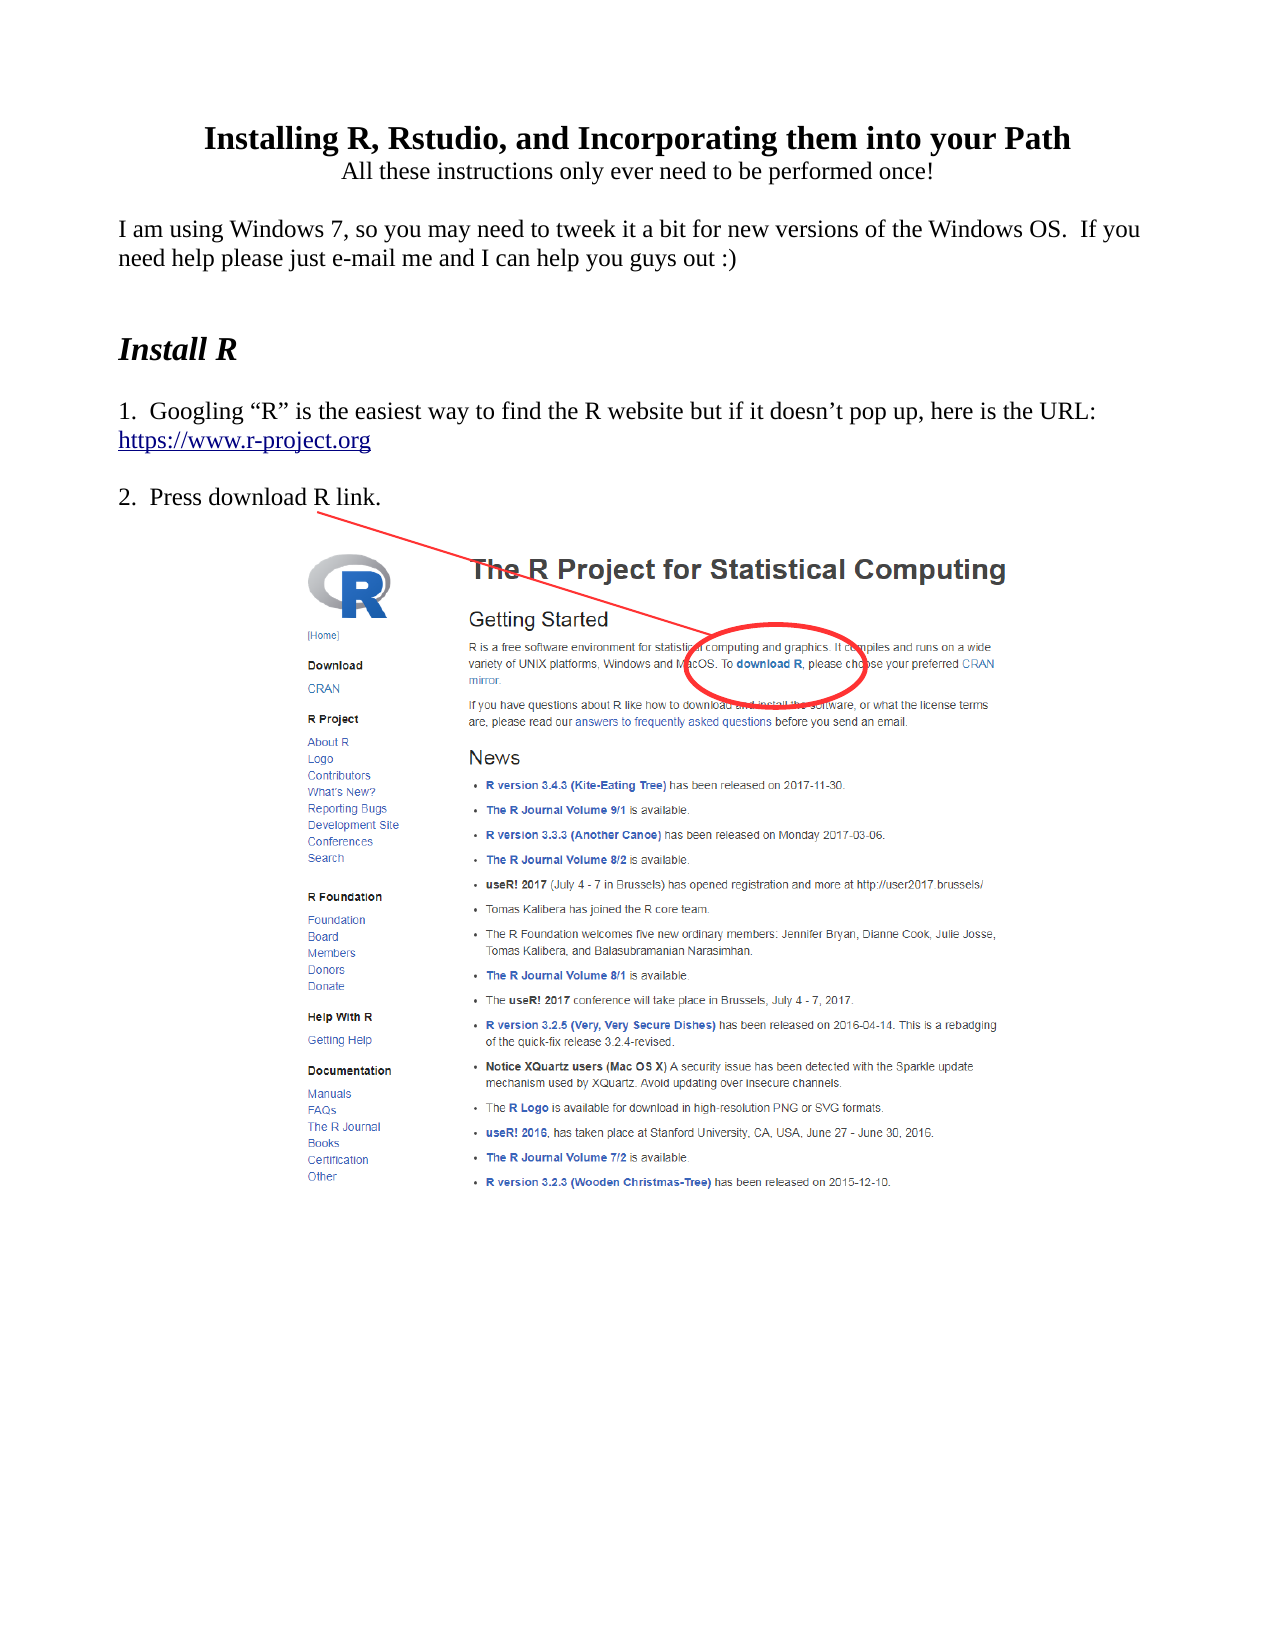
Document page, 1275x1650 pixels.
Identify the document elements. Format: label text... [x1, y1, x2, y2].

picture [830, 636, 863, 696]
text https://www.r-project.org [118, 425, 1157, 453]
text All these instructions only ever need to be performed once! [118, 156, 1157, 185]
picture [830, 534, 1062, 1195]
text Installing R, Rstudio, and Incorporating them into your Path [118, 118, 1157, 156]
text 2. Press download R link. [118, 482, 1157, 511]
text I am using Windows 7, so you may need to tweek it a bit for new versions of the Windows OS. If you need help please just e-mail me and I can help you guys out :) [118, 214, 1157, 271]
text Install R [118, 329, 1157, 367]
text 1. Googling “R” is the easiest way to find the R website but if it doesn’t pop up, here is the URL: [118, 396, 1157, 425]
